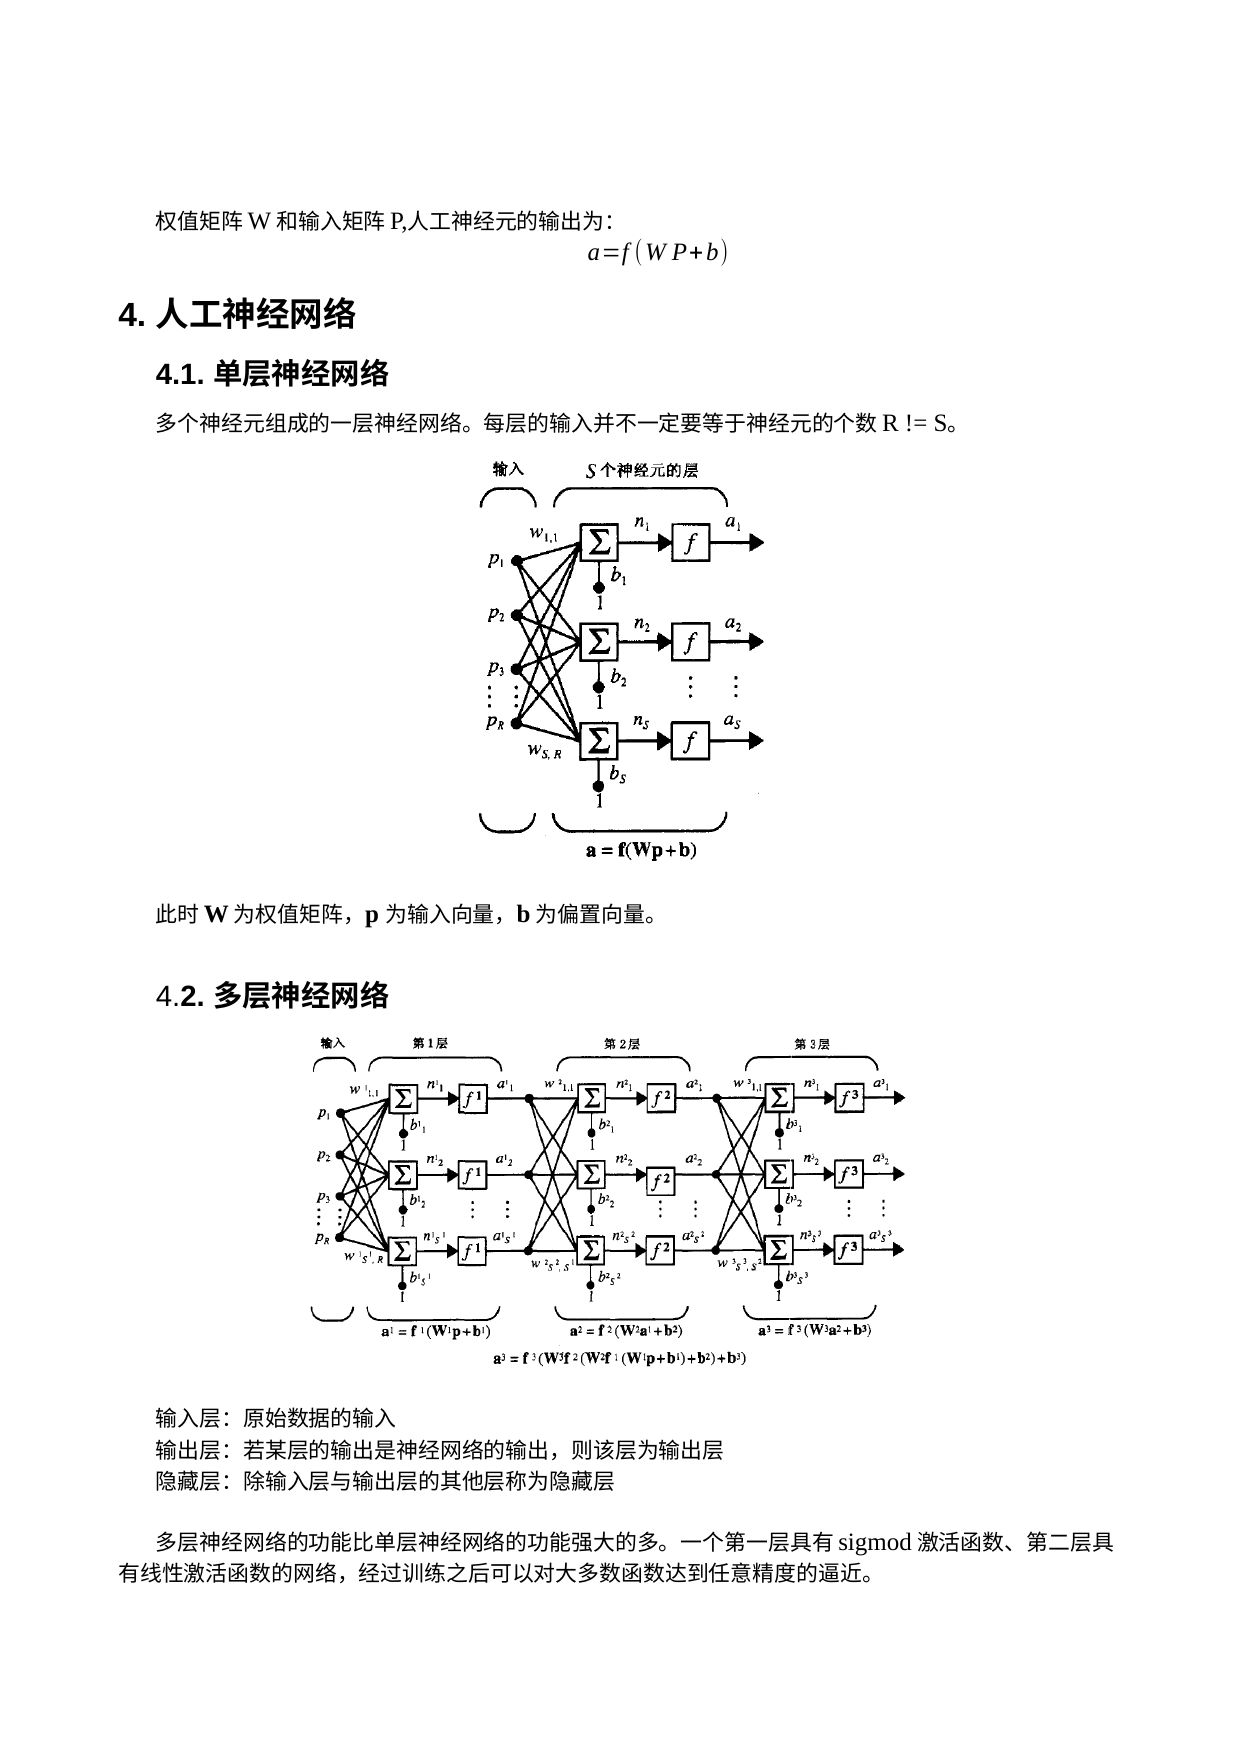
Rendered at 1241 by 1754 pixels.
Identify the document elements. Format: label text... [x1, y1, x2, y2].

text 隐藏层：除输入层与输出层的其他层称为隐藏层 [118, 1464, 1122, 1496]
text 输入层：原始数据的输入 [118, 1401, 1122, 1433]
text 多个神经元组成的一层神经网络。每层的输入并不一定要等于神经元的个数R != S。 [118, 406, 1122, 437]
subtitle 4.1. 单层神经网络 [118, 351, 1122, 393]
subtitle 4.2. 多层神经网络 [118, 972, 1122, 1015]
subtitle 4. 人工神经网络 [118, 287, 1122, 336]
picture [419, 1027, 937, 1378]
text 此时W为权值矩阵，p 为输入向量，b为偏置向量。 [118, 897, 1122, 929]
text 输出层：若某层的输出是神经网络的输出，则该层为输出层 [118, 1433, 1122, 1464]
text 多层神经网络的功能比单层神经网络的功能强大的多。一个第一层具有sigmod激活函数、第二层具有线性激活函数的网络，经过训练之后可以对大多数函数达到任意精度的逼近。 [118, 1525, 1122, 1588]
text 权值矩阵W和输入矩阵P,人工神经元的输出为： [118, 204, 1122, 236]
picture [578, 449, 742, 871]
